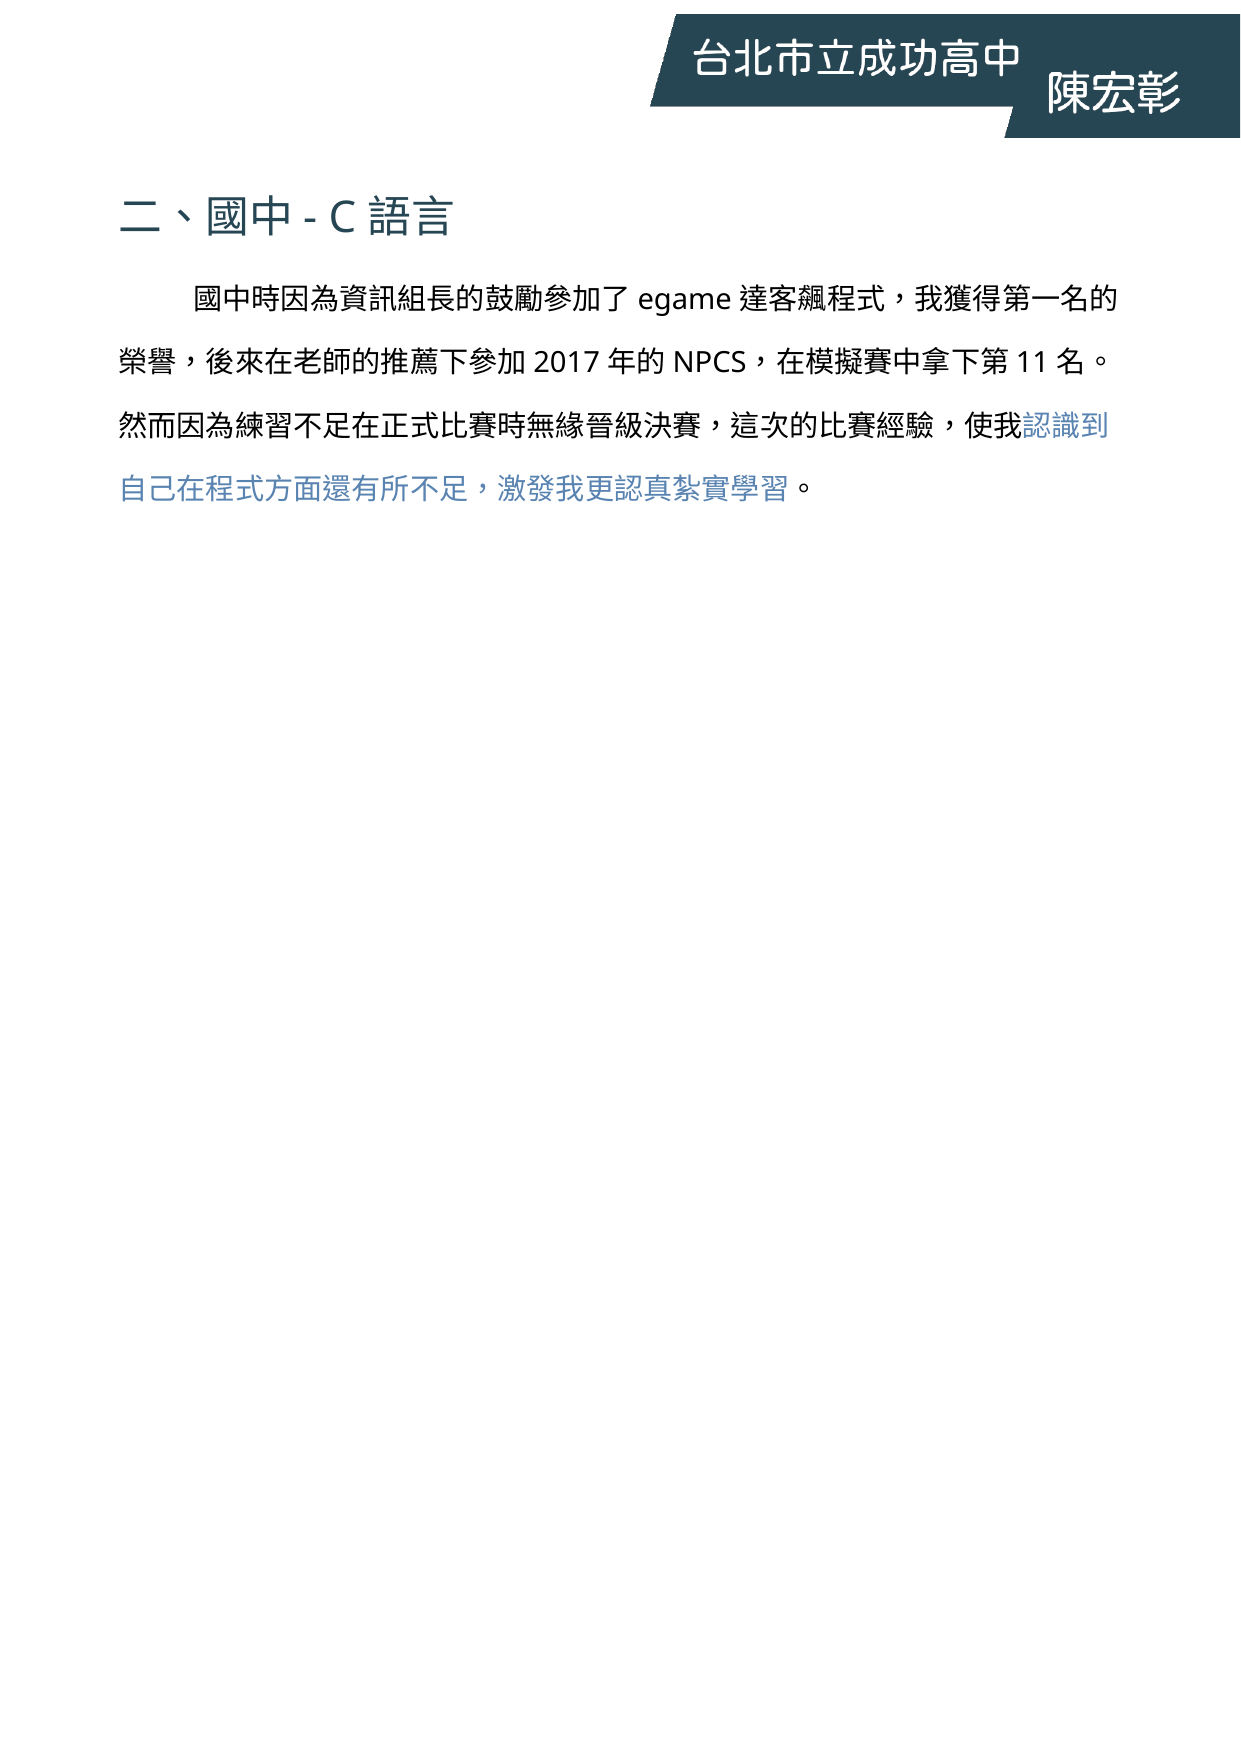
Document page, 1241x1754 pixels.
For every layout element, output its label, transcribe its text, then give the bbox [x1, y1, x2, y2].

subtitle 二、國中 - C 語言 [118, 182, 1122, 245]
text 國中時因為資訊組長的鼓勵參加了 egame 達客飆程式，我獲得第一名的榮譽，後來在老師的推薦下參加 2017 年的 NPCS，在模擬賽中拿下第 11 名。然而因為練習不足在正式比賽時無緣晉級決賽，這次的比賽經驗，使我認識到自己在程式方面還有所不足，激發我更認真紮實學習。 [118, 275, 1122, 508]
picture [0, 0, 1241, 152]
